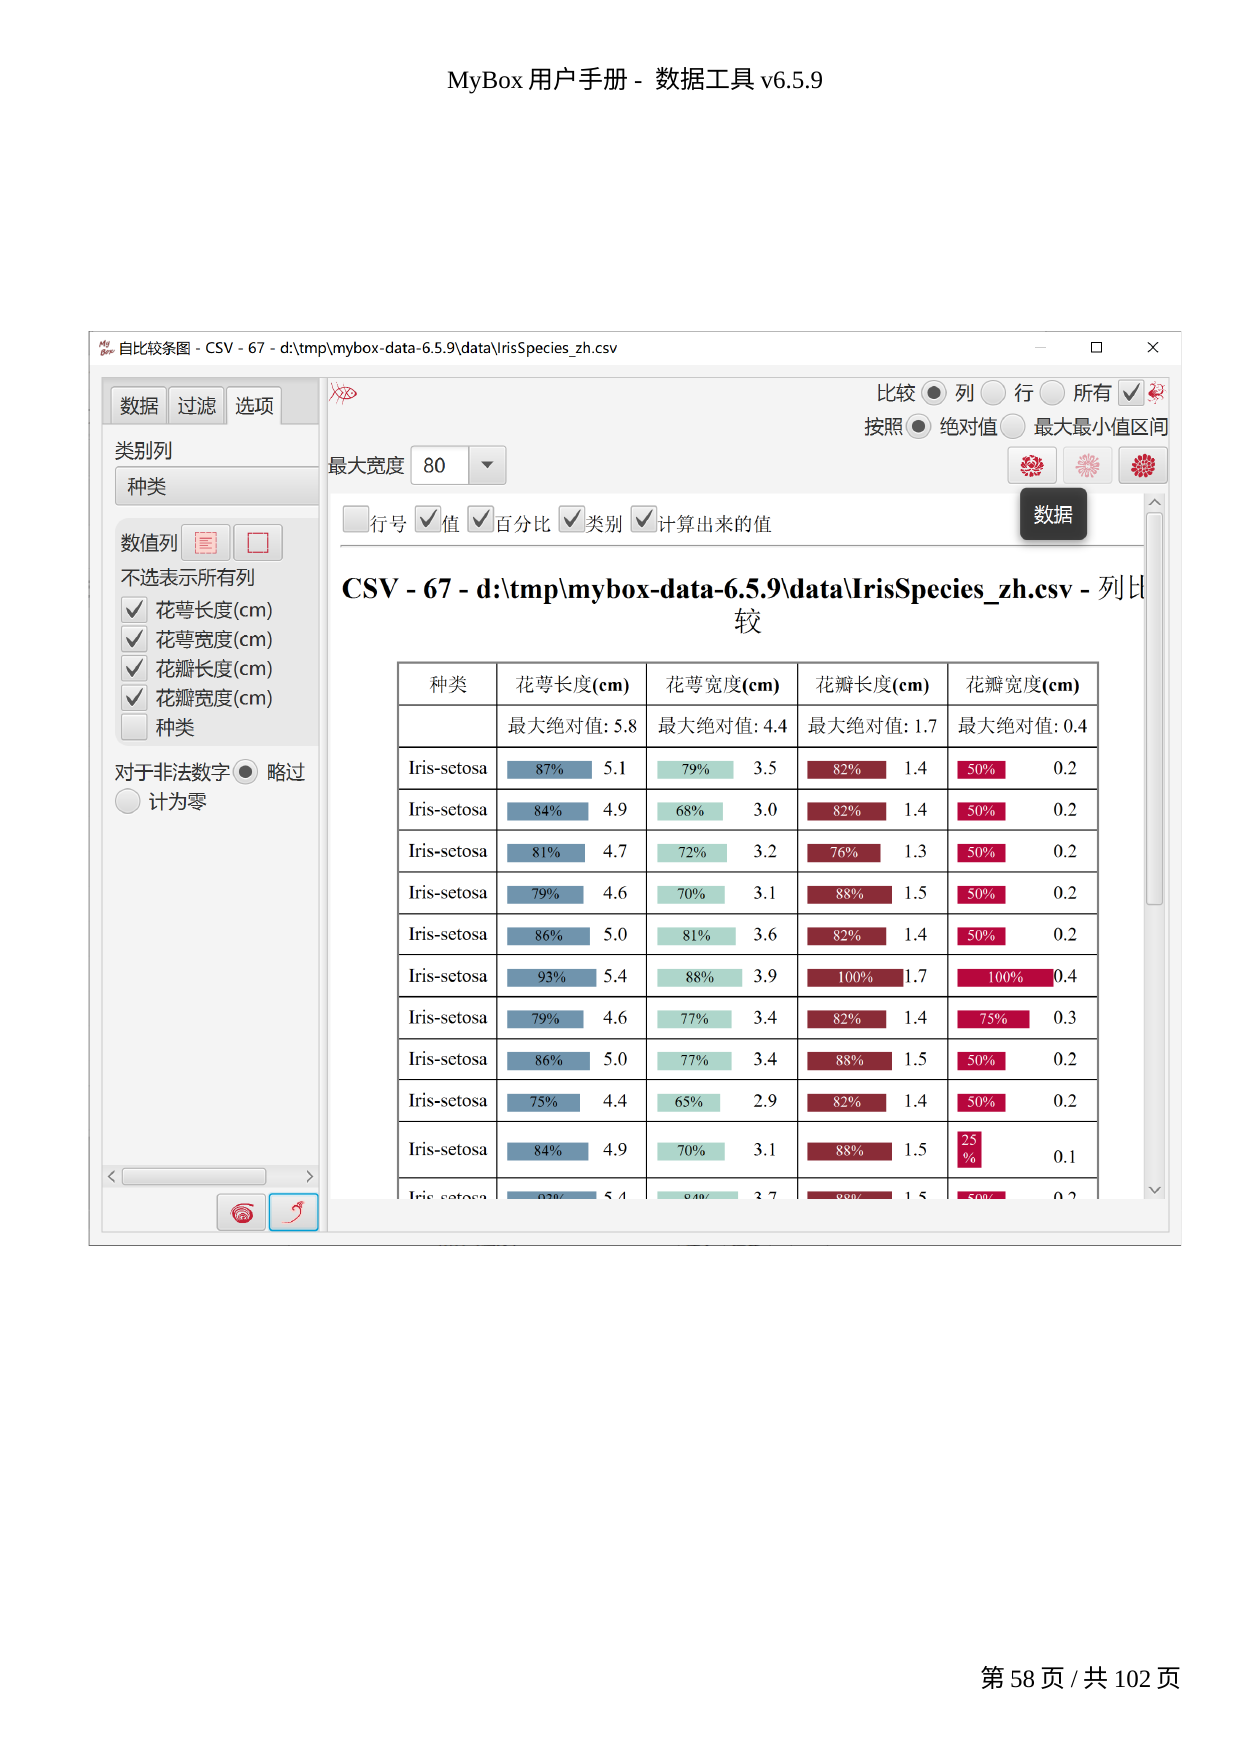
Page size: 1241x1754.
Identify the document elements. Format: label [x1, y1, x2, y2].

picture [88, 331, 1182, 1246]
